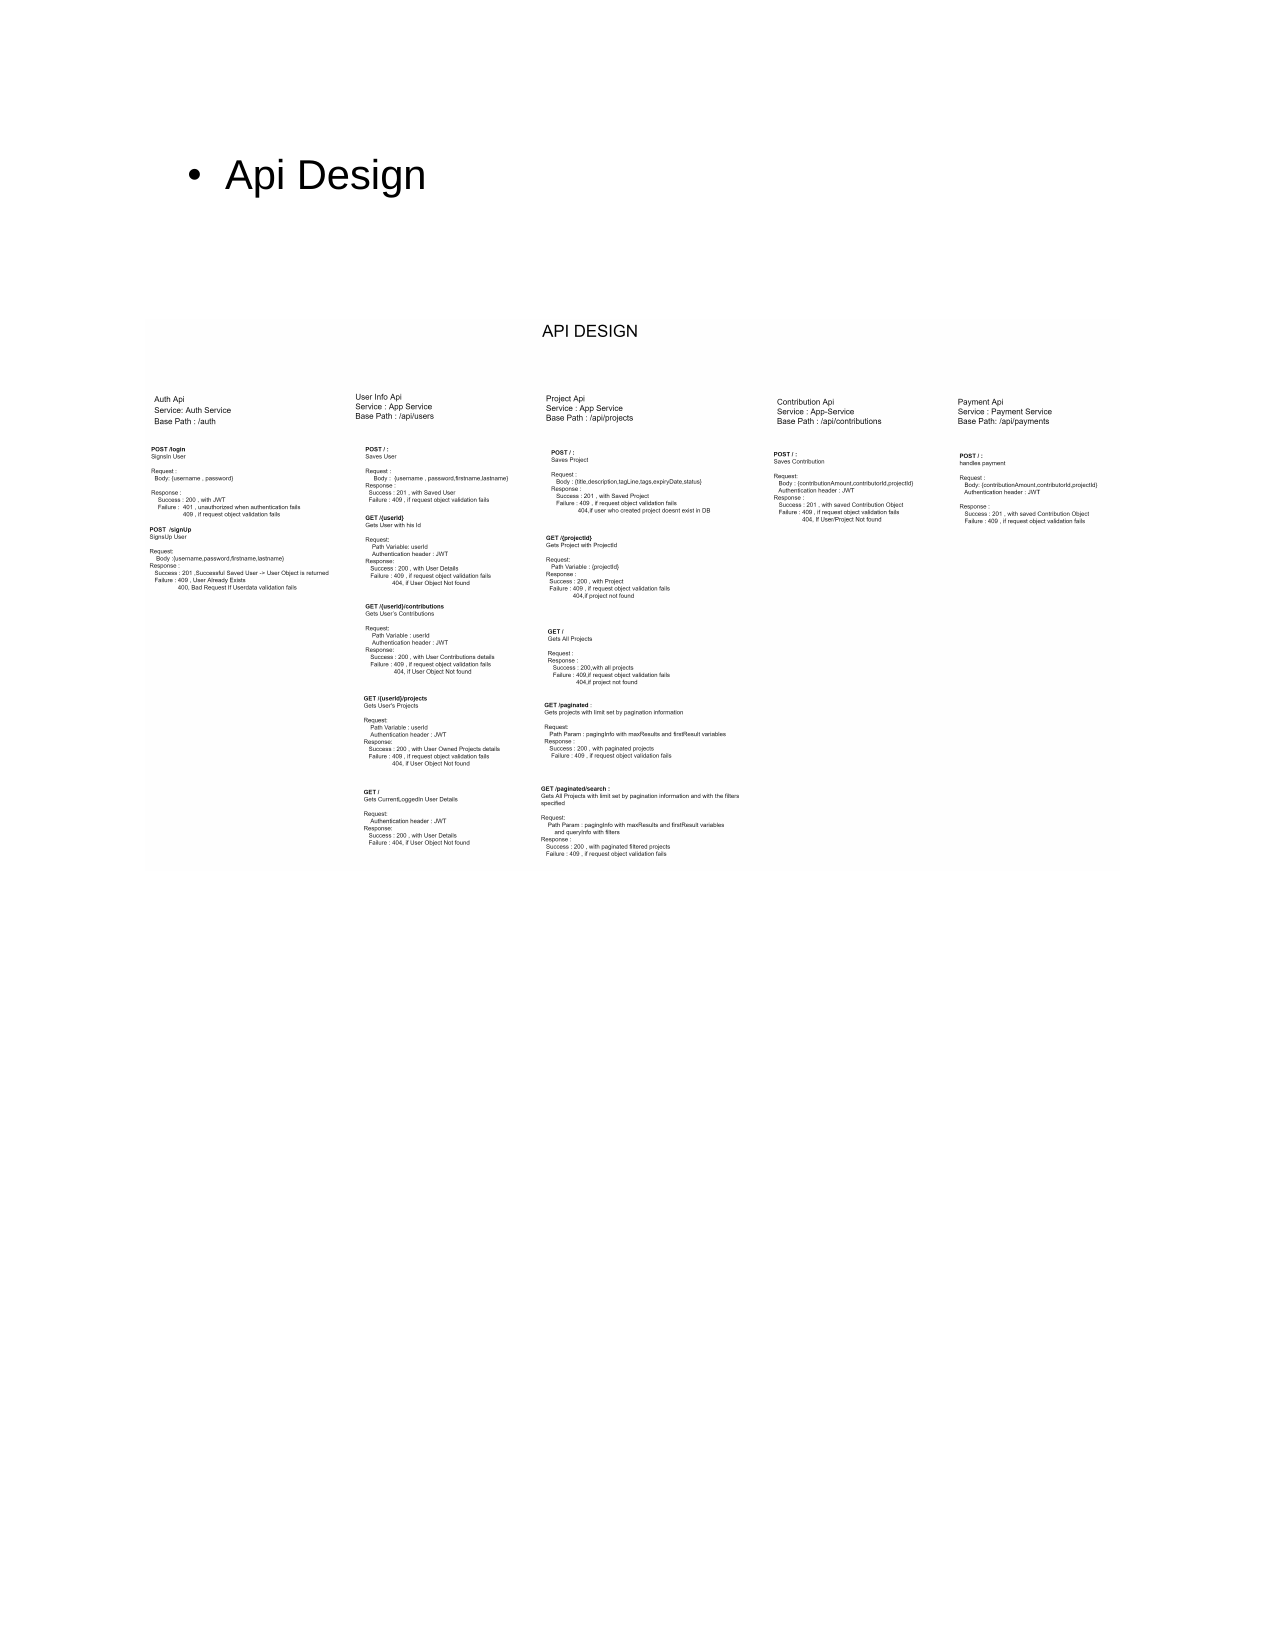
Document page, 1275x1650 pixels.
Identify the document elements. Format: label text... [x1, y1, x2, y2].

list Api Design [187, 150, 1125, 198]
picture [144, 319, 1120, 871]
